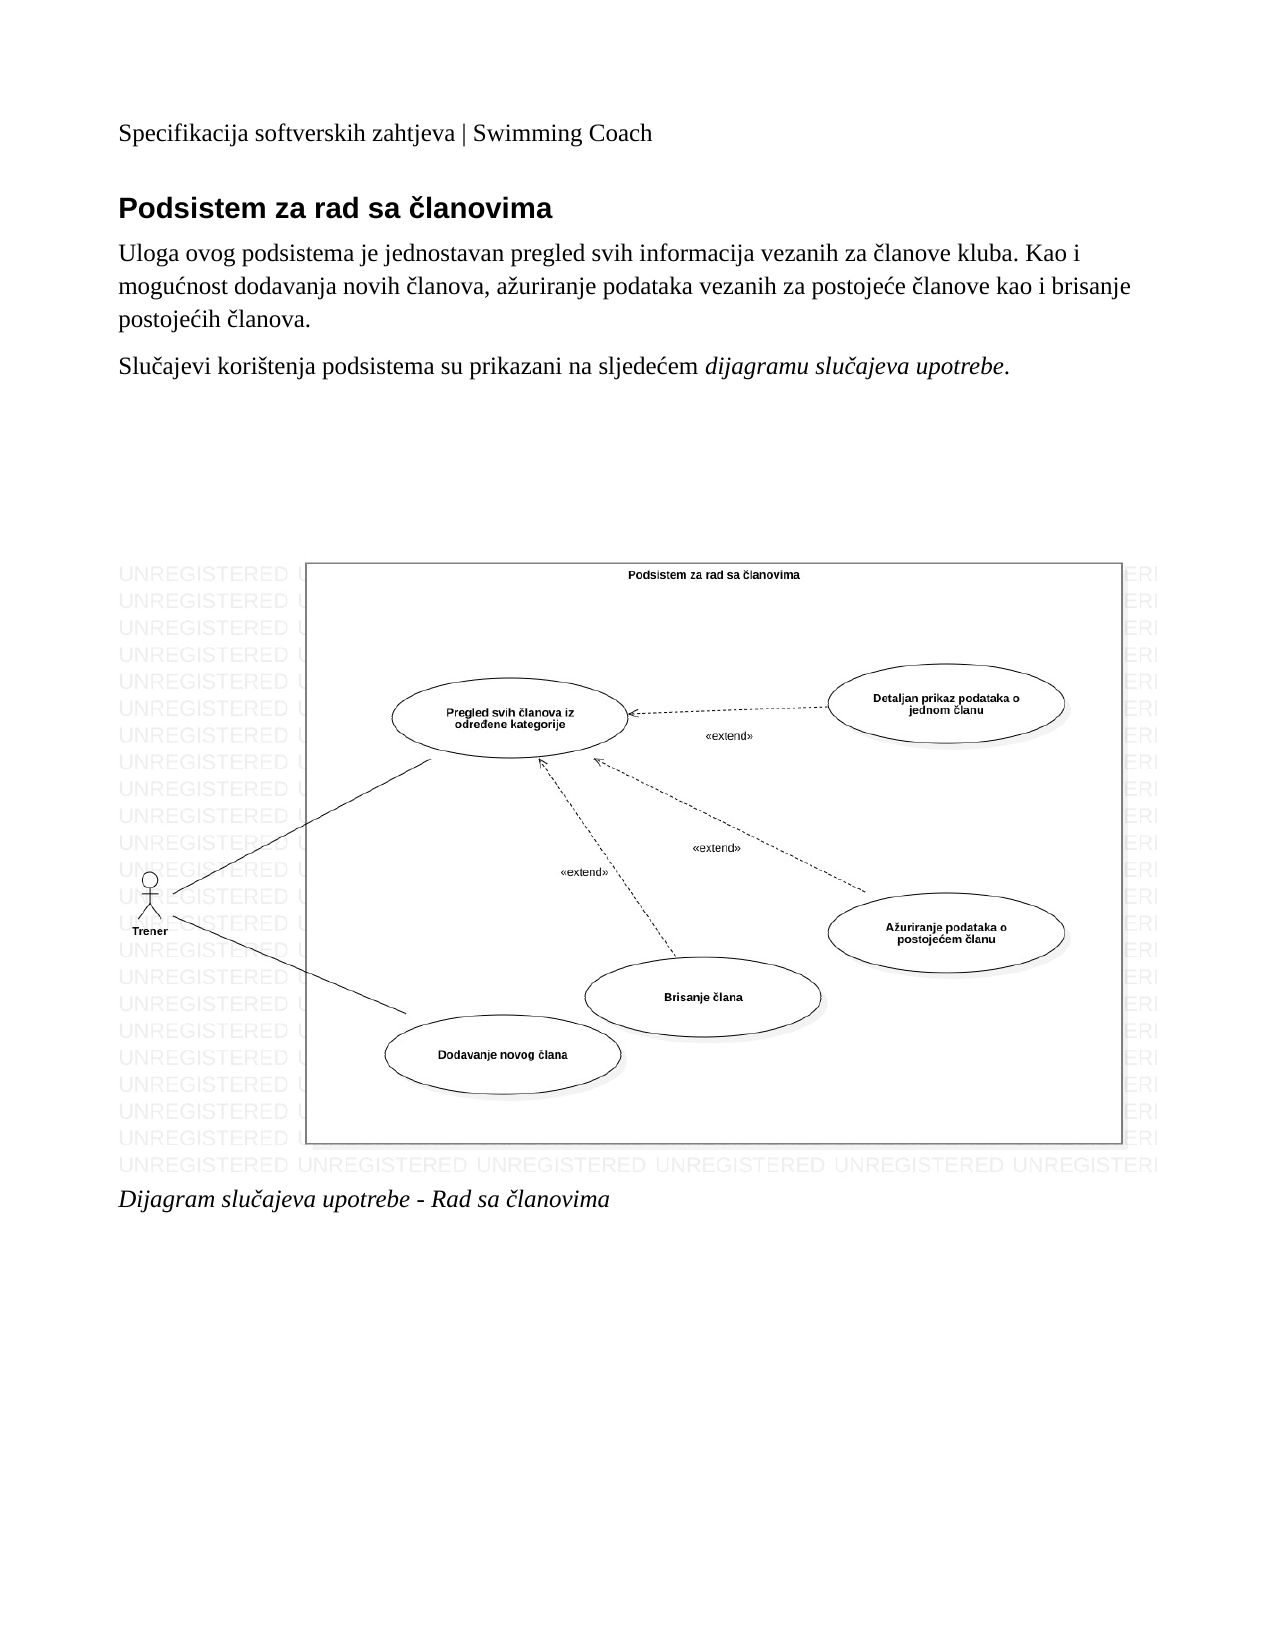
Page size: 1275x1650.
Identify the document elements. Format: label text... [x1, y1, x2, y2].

text Dijagram slučajeva upotrebe - Rad sa članovima [118, 1179, 1157, 1212]
subtitle Podsistem za rad sa članovima [118, 191, 1157, 225]
picture [118, 554, 1157, 1179]
text Slučajevi korištenja podsistema su prikazani na sljedećem dijagramu slučajeva upotrebe. [118, 351, 1157, 380]
text Uloga ovog podsistema je jednostavan pregled svih informacija vezanih za članove kluba. Kao i mogućnost dodavanja novih članova, ažuriranje podataka vezanih za postojeće članove kao i brisanje postojećih članova. [118, 238, 1157, 332]
